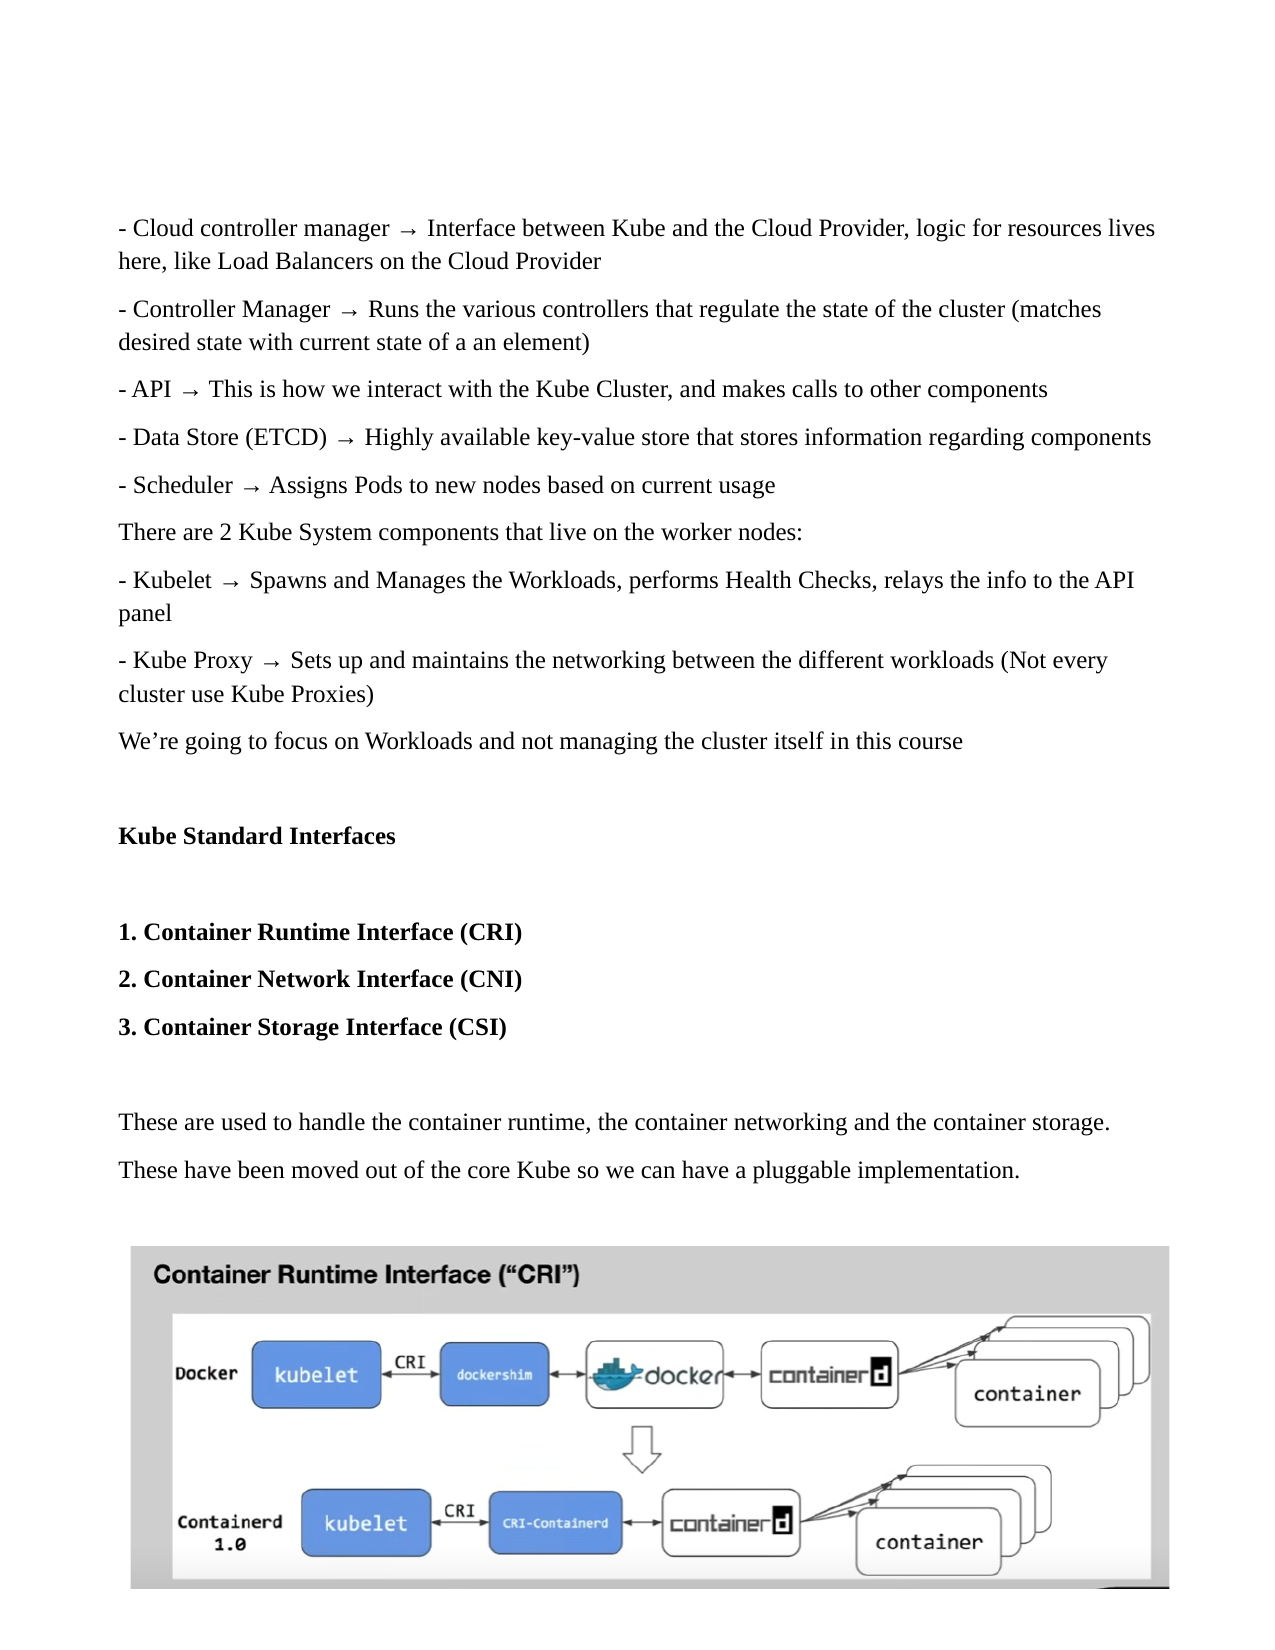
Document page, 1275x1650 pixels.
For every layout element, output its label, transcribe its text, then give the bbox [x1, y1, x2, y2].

text These are used to handle the container runtime, the container networking and the container storage. [118, 1107, 1157, 1136]
text - Kube Proxy → Sets up and maintains the networking between the different workloads (Not every cluster use Kube Proxies) [118, 646, 1157, 707]
text - API → This is how we interact with the Kube Cluster, and makes calls to other components [118, 374, 1157, 403]
text 3. Container Storage Interface (CSI) [118, 1012, 1157, 1041]
text Kube Standard Interfaces [118, 821, 1157, 850]
text - Kubelet → Spawns and Manages the Workloads, performs Health Checks, relays the info to the API panel [118, 565, 1157, 627]
text - Controller Manager → Runs the various controllers that regulate the state of the cluster (matches desired state with current state of a an element) [118, 294, 1157, 356]
text 1. Container Runtime Interface (CRI) [118, 917, 1157, 945]
text There are 2 Kube System components that live on the worker nodes: [118, 517, 1157, 546]
text - Scheduler → Assigns Pods to new nodes based on current usage [118, 470, 1157, 498]
text 2. Container Network Interface (CNI) [118, 964, 1157, 993]
text - Data Store (ETCD) → Highly available key-value store that stores information regarding components [118, 422, 1157, 451]
text We’re going to focus on Workloads and not managing the cluster itself in this course [118, 726, 1157, 755]
picture [130, 1246, 1170, 1589]
text - Cloud controller manager → Interface between Kube and the Cloud Provider, logic for resources lives here, like Load Balancers on the Cloud Provider [118, 213, 1157, 275]
text These have been moved out of the core Kube so we can have a pluggable implementation. [118, 1155, 1157, 1183]
